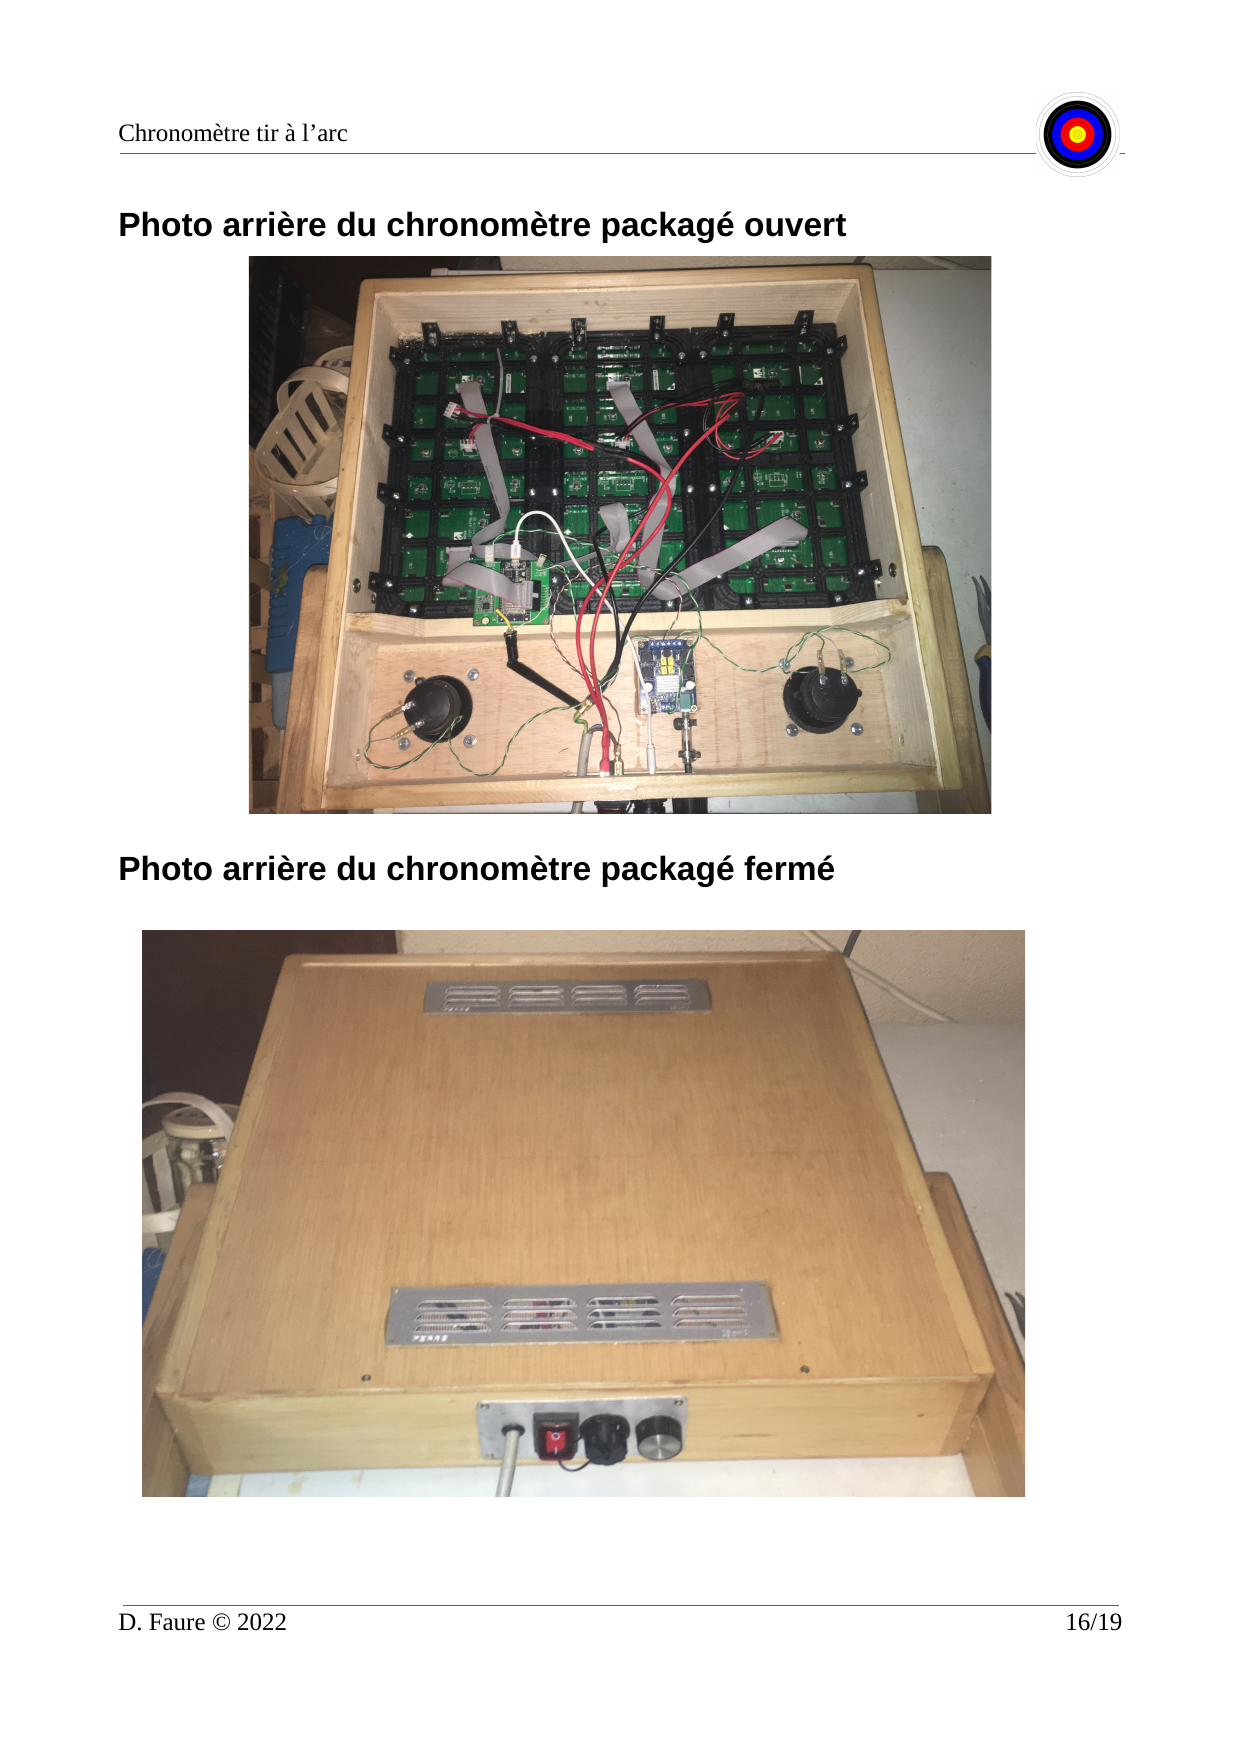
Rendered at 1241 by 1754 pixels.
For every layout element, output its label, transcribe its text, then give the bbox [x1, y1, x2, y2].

picture [248, 256, 992, 814]
picture [1035, 92, 1120, 177]
picture [142, 1134, 1026, 1295]
subtitle Photo arrière du chronomètre packagé fermé [118, 848, 1122, 887]
subtitle Photo arrière du chronomètre packagé ouvert [118, 205, 1122, 244]
